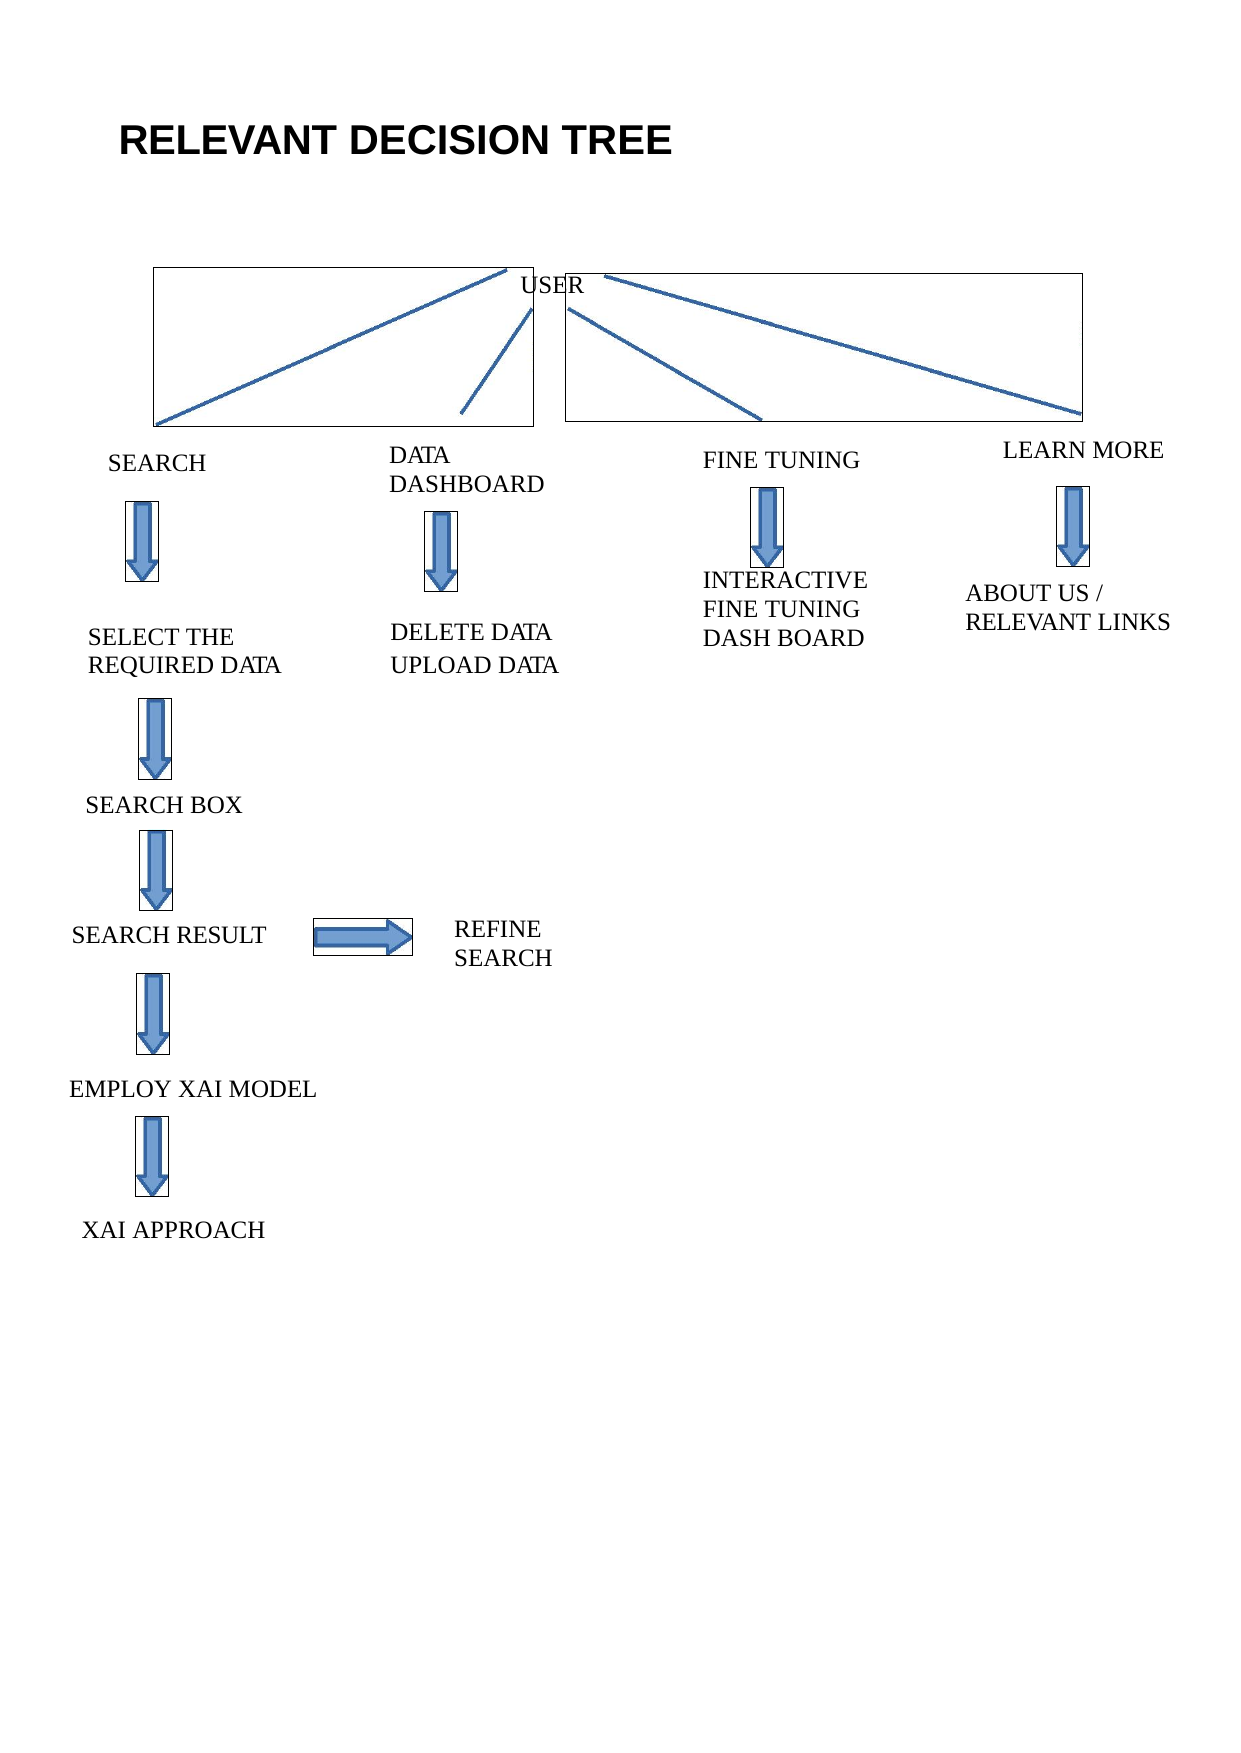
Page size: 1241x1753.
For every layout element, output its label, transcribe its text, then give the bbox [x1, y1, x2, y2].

text ABOUT US / [965, 579, 1198, 607]
text DATA [389, 442, 569, 469]
picture [425, 512, 457, 591]
text XAI APPROACH [81, 1216, 341, 1244]
text SELECT THE [88, 623, 310, 651]
picture [314, 919, 412, 955]
text SEARCH RESULT [71, 922, 293, 949]
picture [1057, 487, 1089, 566]
picture [126, 502, 158, 581]
text SEARCH [108, 449, 231, 477]
text DASHBOARD [389, 471, 569, 498]
text DASH BOARD [703, 624, 893, 652]
picture [137, 974, 169, 1054]
picture [751, 488, 783, 567]
text EMPLOY XAI MODEL [69, 1076, 341, 1103]
text RELEVANT LINKS [965, 608, 1198, 636]
text LEARN MORE [1003, 437, 1189, 464]
text USER [520, 272, 609, 299]
text DELETE DATA [390, 618, 587, 646]
picture [139, 699, 171, 779]
picture [154, 268, 533, 426]
picture [566, 274, 1082, 421]
picture [140, 831, 172, 910]
text UPLOAD DATA [390, 652, 587, 679]
text FINE TUNING [703, 447, 885, 474]
text REQUIRED DATA [88, 652, 310, 679]
text SEARCH BOX [85, 792, 268, 819]
text SEARCH [454, 944, 577, 972]
text REFINE [454, 916, 577, 943]
text FINE TUNING [703, 596, 893, 623]
text INTERACTIVE [703, 567, 893, 594]
text RELEVANT DECISION TREE [118, 118, 700, 164]
picture [136, 1117, 168, 1196]
